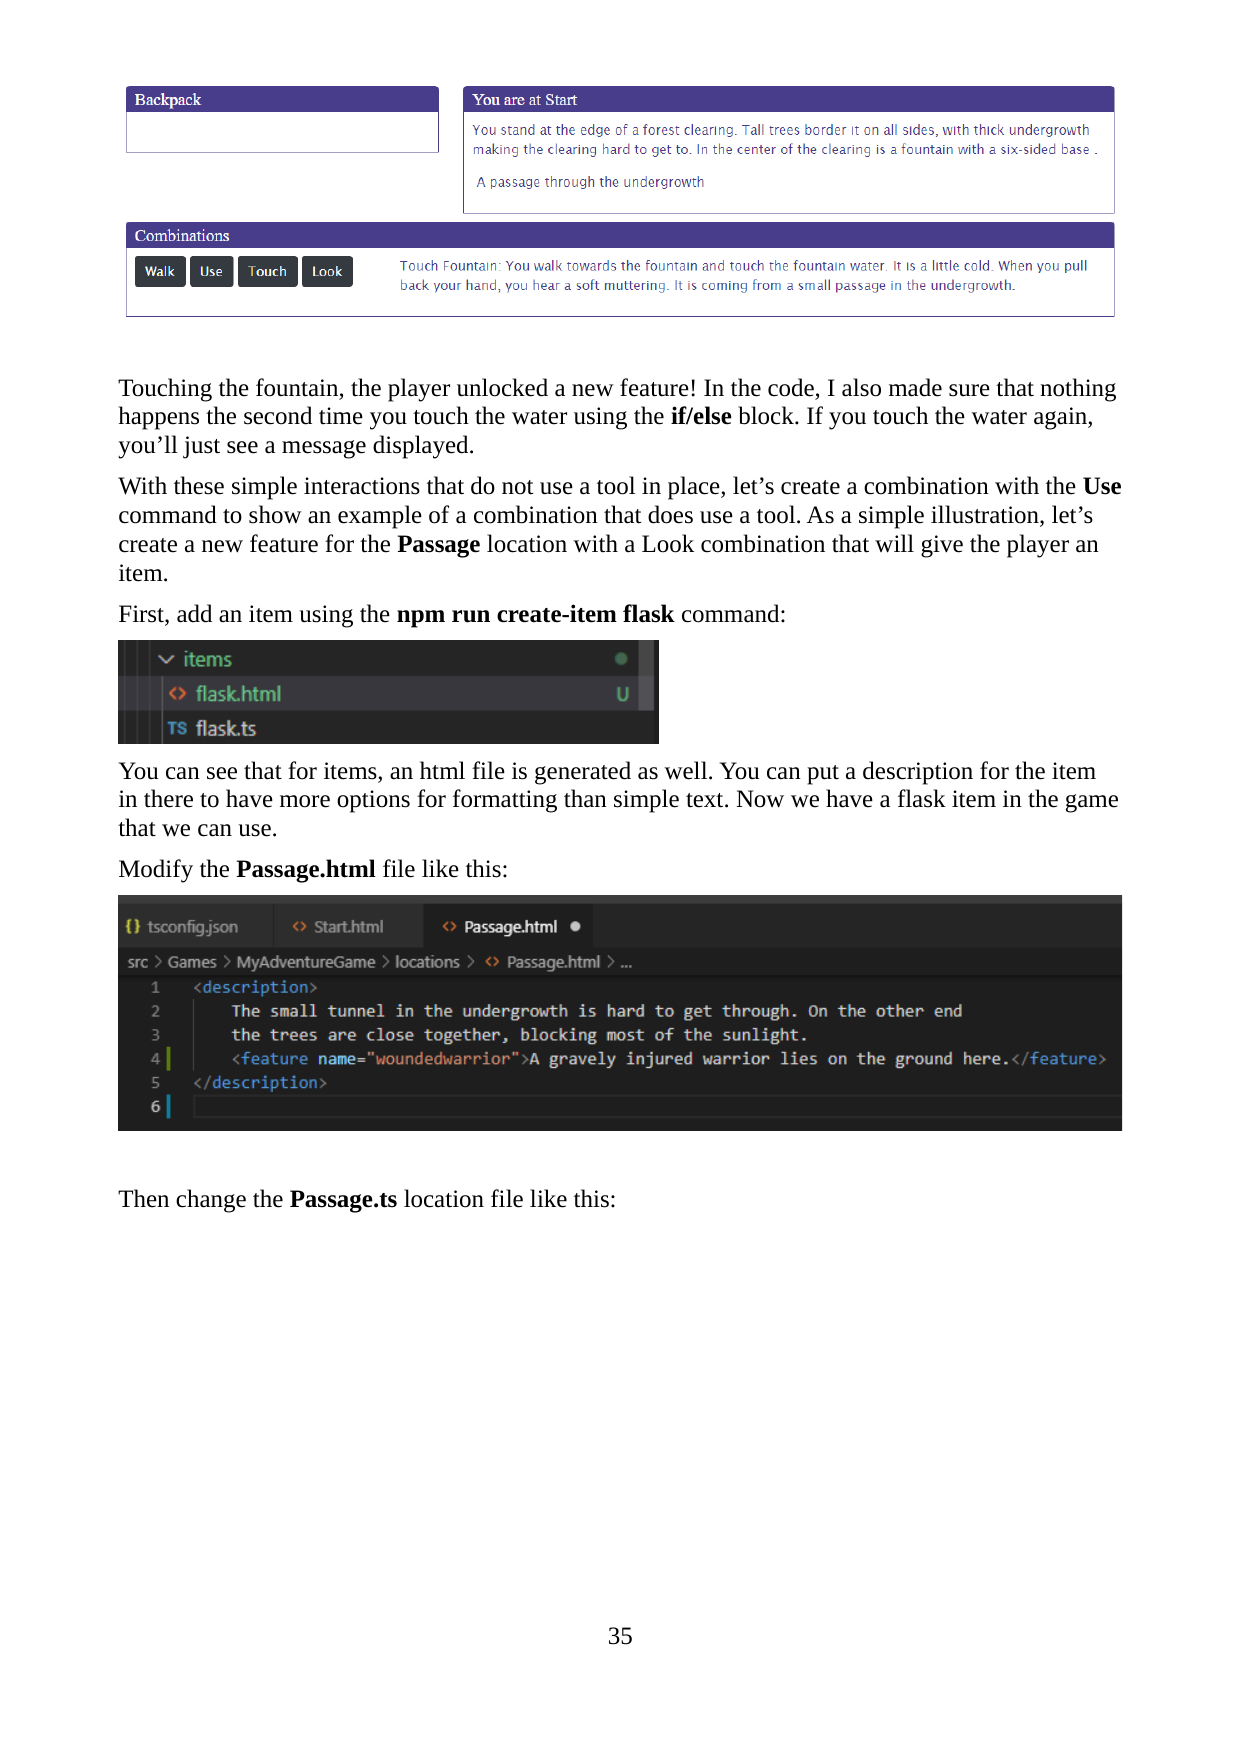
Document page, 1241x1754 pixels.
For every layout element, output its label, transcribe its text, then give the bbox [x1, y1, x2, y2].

text Then change the Passage.ts location file like this: [118, 1184, 1122, 1213]
text You can see that for items, an html file is generated as well. You can put a description for the item in there to have more options for formatting than simple text. Now we have a flask item in the game that we can use. [118, 756, 1122, 842]
text With these simple interactions that do not use a tool in place, let’s create a combination with the Use command to show an example of a combination that does use a tool. As a simple illustration, let’s create a new feature for the Passage location with a Look combination that will give the player an item. [118, 471, 1122, 586]
text Touching the fountain, the player unlocked a new feature! In the code, I also made sure that nothing happens the second time you touch the water using the if/else block. If you touch the water again, you’ll just see a message displayed. [118, 373, 1122, 459]
text First, add an item using the npm run create-item flask command: [118, 599, 1122, 628]
text Modify the Passage.html file like this: [118, 854, 1122, 883]
